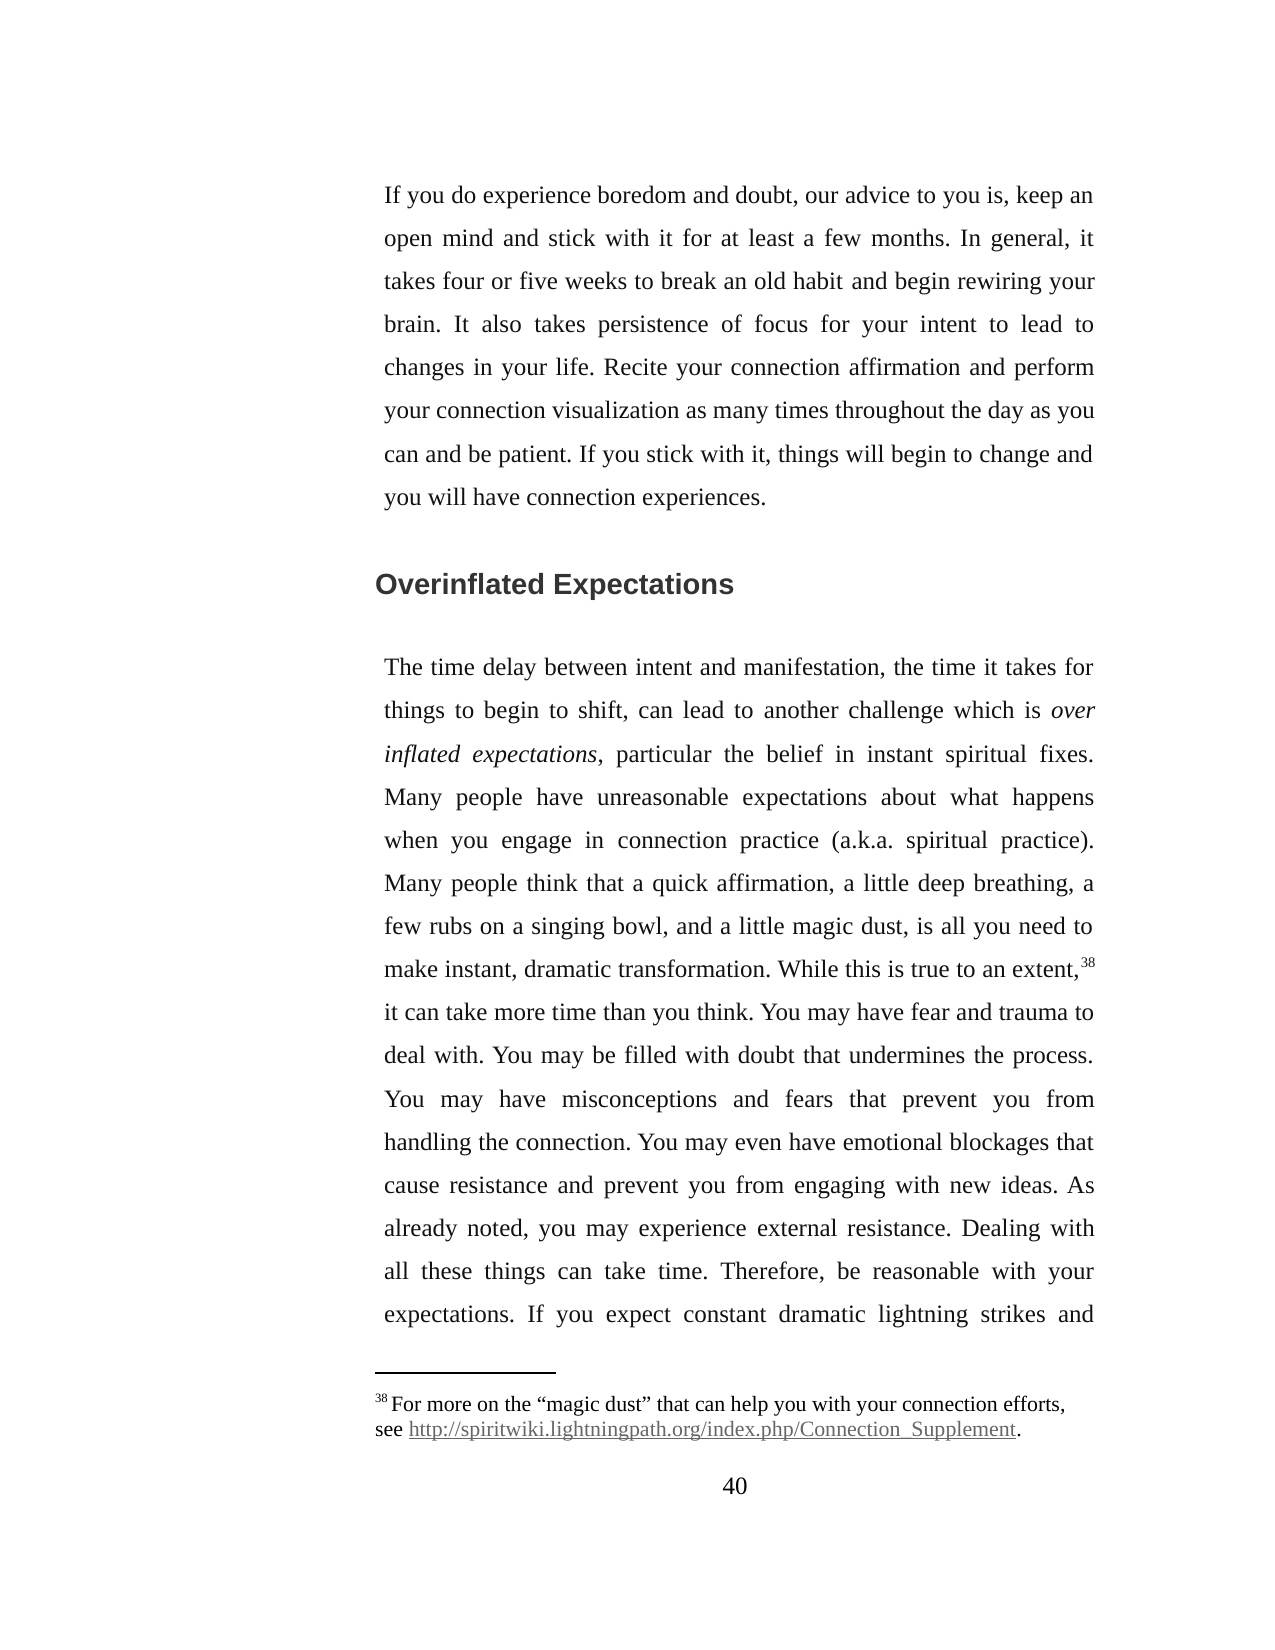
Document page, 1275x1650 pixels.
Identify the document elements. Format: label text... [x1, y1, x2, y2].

text The time delay between intent and manifestation, the time it takes for things to begin to shift, can lead to another challenge which is over inflated expectations, particular the belief in instant spiritual fixes. Many people have unreasonable expectations about what happens when you engage in connection practice (a.k.a. spiritual practice). Many people think that a quick affirmation, a little deep breathing, a few rubs on a singing bowl, and a little magic dust, is all you need to make instant, dramatic transformation. While this is true to an extent, it can take more time than you think. You may have fear and trauma to deal with. You may be filled with doubt that undermines the process. You may have misconceptions and fears that prevent you from handling the connection. You may even have emotional blockages that cause resistance and prevent you from engaging with new ideas. As already noted, you may experience external resistance. Dealing with all these things can take time. Therefore, be reasonable with your expectations. If you expect constant dramatic lightning strikes and [384, 652, 1095, 1328]
text For more on the “magic dust” that can help you with your connection efforts, see http://spiritwiki.lightningpath.org/index.php/Connection_Supplement. [1022, 1391, 1095, 1441]
text If you do experience boredom and doubt, our advice to you is, keep an open mind and stick with it for at least a few months. In general, it takes four or five weeks to break an old habit and begin rewiring your brain. It also takes persistence of focus for your intent to lead to changes in your life. Recite your connection affirmation and perform your connection visualization as many times throughout the day as you can and be patient. If you stick with it, things will begin to change and you will have connection experiences. [384, 180, 1095, 511]
subtitle Overinflated Expectations [375, 567, 1095, 601]
